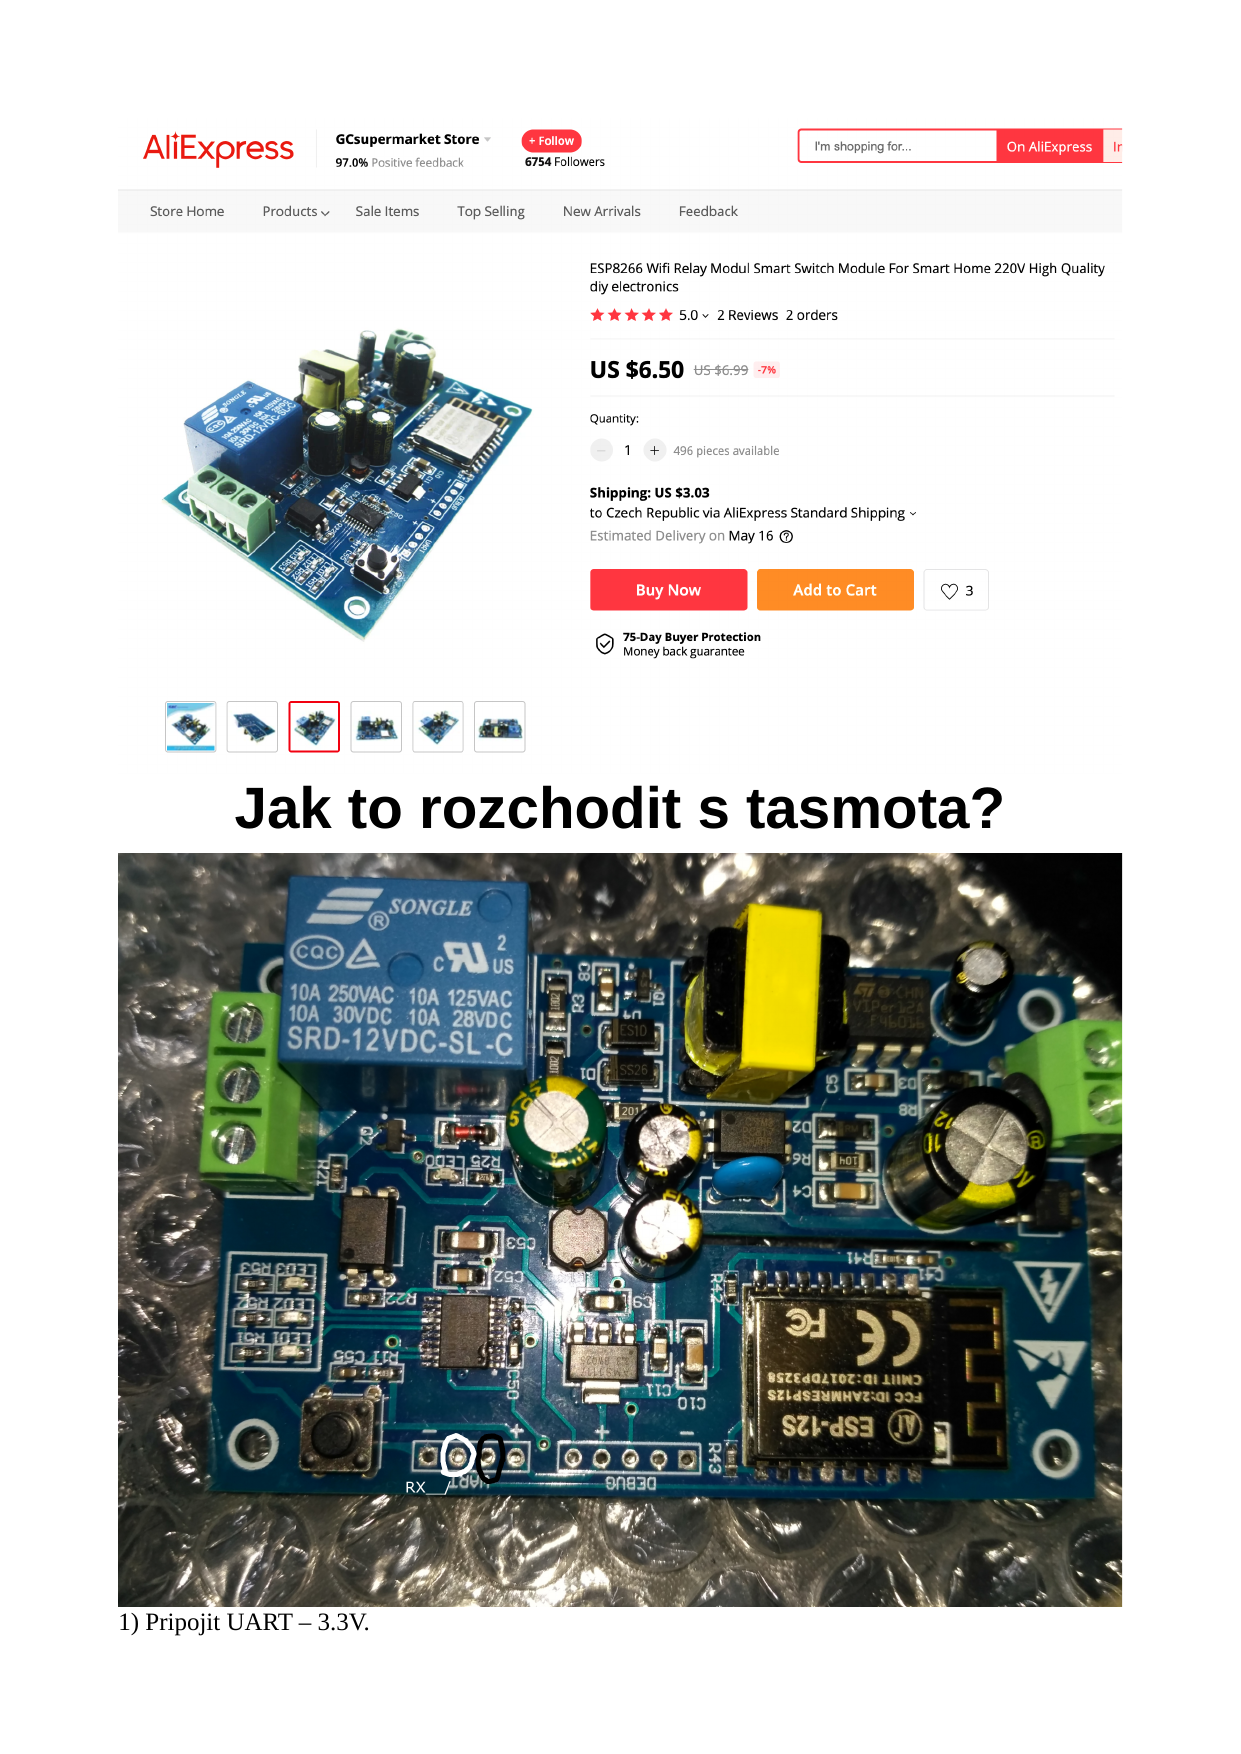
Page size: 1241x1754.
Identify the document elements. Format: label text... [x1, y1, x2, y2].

text 1) Pripojit UART – 3.3V. [118, 1607, 1122, 1635]
title Jak to rozchodit s tasmota? [118, 774, 1122, 841]
picture [118, 853, 1123, 1607]
picture [118, 118, 1123, 774]
